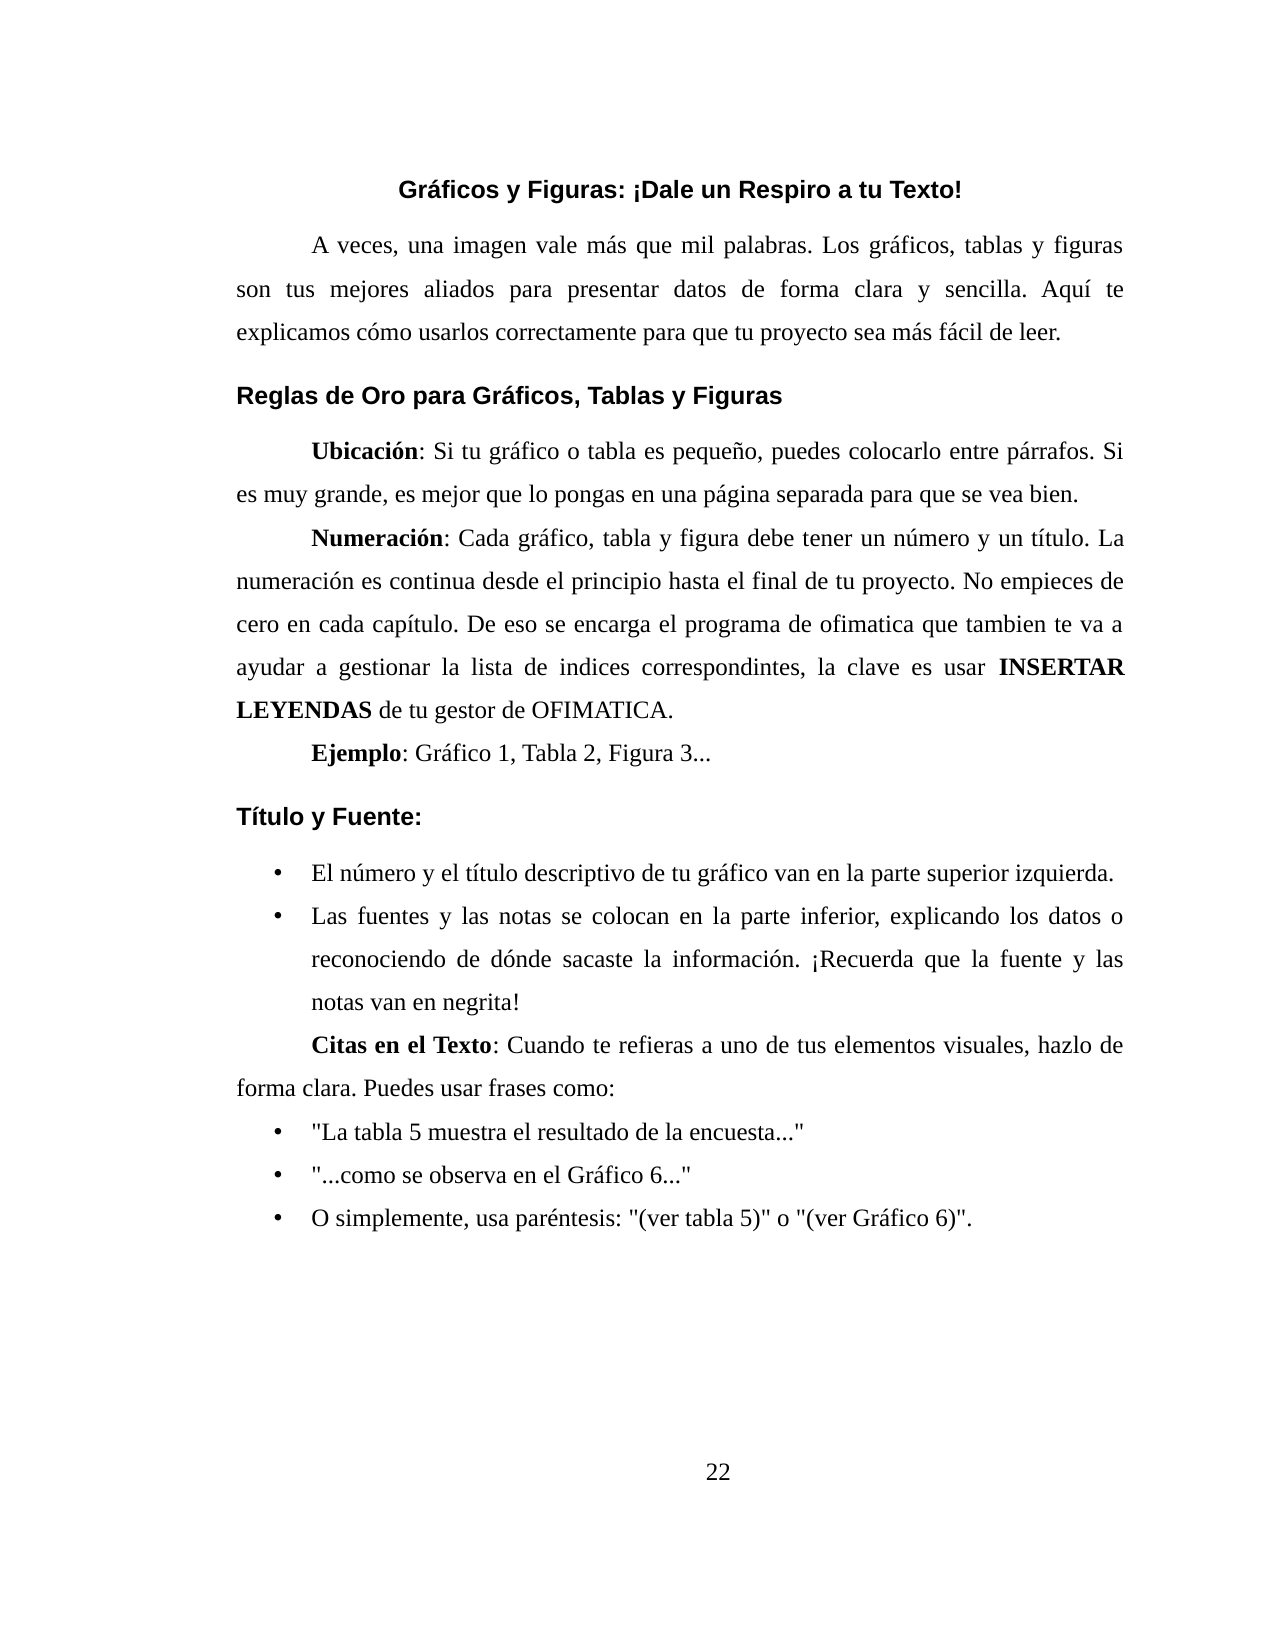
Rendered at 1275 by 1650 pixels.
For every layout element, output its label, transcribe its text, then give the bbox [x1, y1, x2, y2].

list O simplemente, usa paréntesis: "(ver tabla 5)" o "(ver Gráfico 6)". [274, 1203, 1125, 1232]
list El número y el título descriptivo de tu gráfico van en la parte superior izquierda. [274, 858, 1125, 887]
text Numeración: Cada gráfico, tabla y figura debe tener un número y un título. La numeración es continua desde el principio hasta el final de tu proyecto. No empieces de cero en cada capítulo. De eso se encarga el programa de ofimatica que tambien te va a ayudar a gestionar la lista de indices correspondintes, la clave es usar INSERTAR LEYENDAS de tu gestor de OFIMATICA. [236, 523, 1125, 724]
text Citas en el Texto: Cuando te refieras a uno de tus elementos visuales, hazlo de forma clara. Puedes usar frases como: [236, 1030, 1125, 1102]
subtitle Reglas de Oro para Gráficos, Tablas y Figuras [236, 381, 1125, 409]
text A veces, una imagen vale más que mil palabras. Los gráficos, tablas y figuras son tus mejores aliados para presentar datos de forma clara y sencilla. Aquí te explicamos cómo usarlos correctamente para que tu proyecto sea más fácil de leer. [236, 231, 1125, 346]
list Las fuentes y las notas se colocan en la parte inferior, explicando los datos o reconociendo de dónde sacaste la información. ¡Recuerda que la fuente y las notas van en negrita! [274, 901, 1125, 1016]
text Ubicación: Si tu gráfico o tabla es pequeño, puedes colocarlo entre párrafos. Si es muy grande, es mejor que lo pongas en una página separada para que se vea bien. [236, 436, 1125, 508]
list "La tabla 5 muestra el resultado de la encuesta..." [274, 1117, 1125, 1145]
subtitle Título y Fuente: [236, 802, 1125, 831]
text Ejemplo: Gráfico 1, Tabla 2, Figura 3... [236, 738, 1125, 767]
list "...como se observa en el Gráfico 6..." [274, 1160, 1125, 1188]
subtitle Gráficos y Figuras: ¡Dale un Respiro a tu Texto! [236, 175, 1125, 204]
